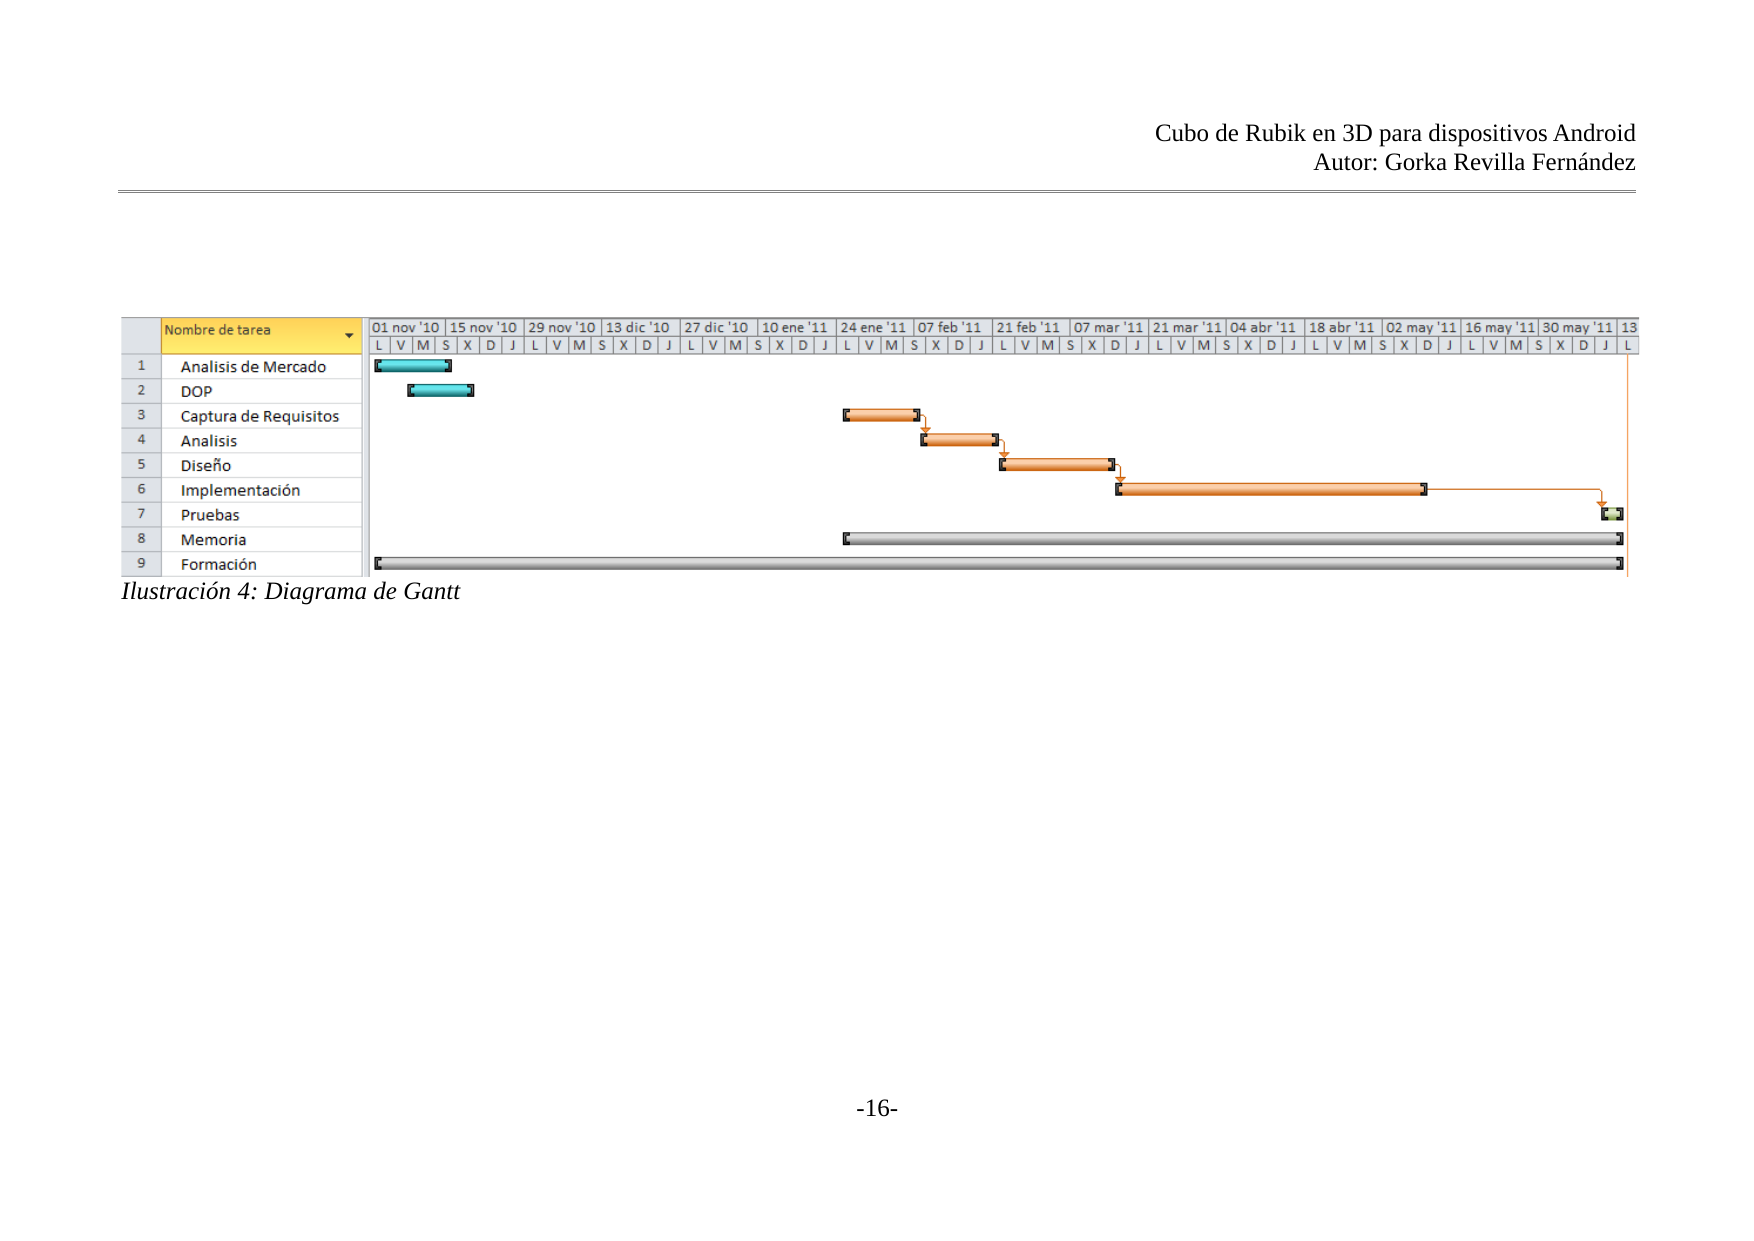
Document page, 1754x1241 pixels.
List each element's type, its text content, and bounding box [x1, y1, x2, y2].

text Ilustración 4: Diagrama de Gantt [121, 577, 1639, 605]
picture [121, 317, 1640, 577]
